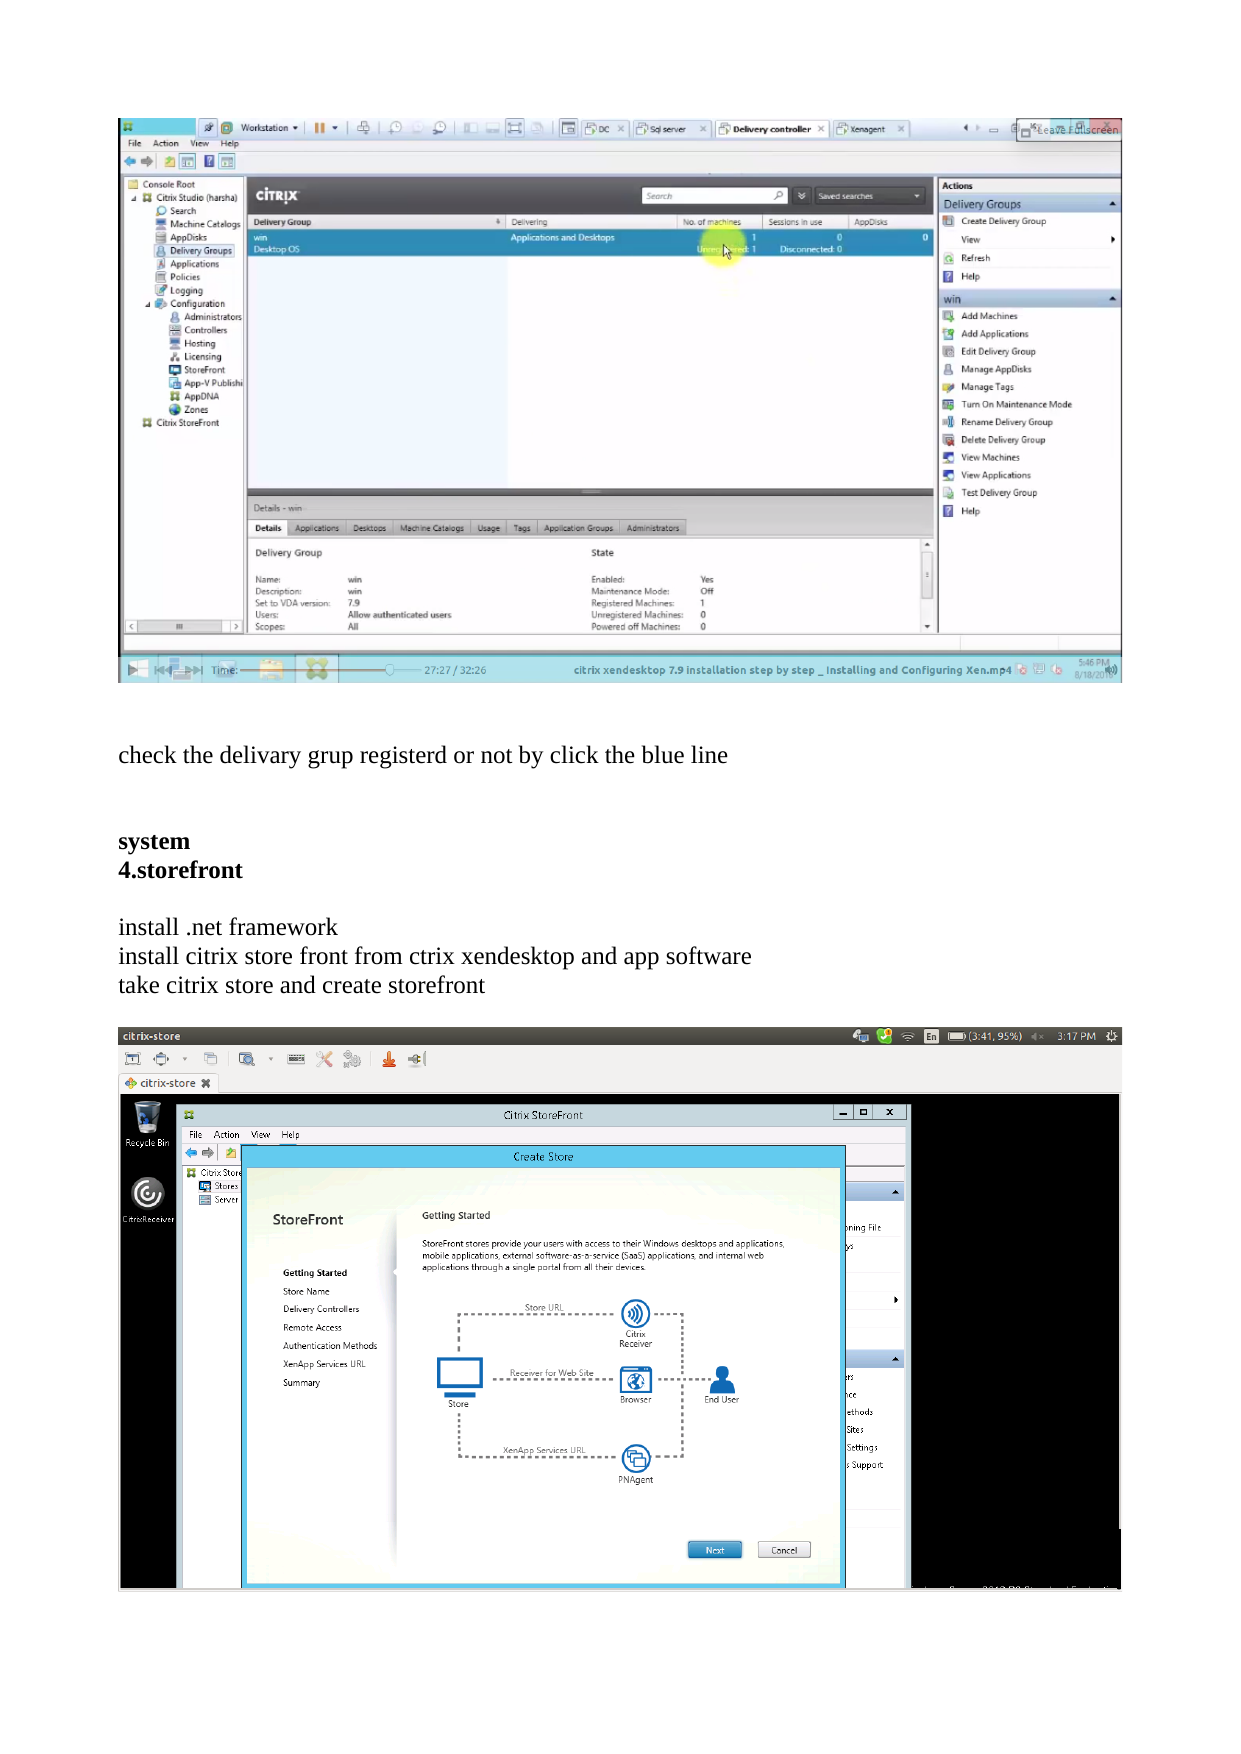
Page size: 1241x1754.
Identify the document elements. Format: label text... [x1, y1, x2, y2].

text 4.storefront [118, 855, 1122, 884]
text check the delivary grup registerd or not by click the blue line [118, 740, 1122, 769]
text install citrix store front from ctrix xendesktop and app software [118, 941, 1122, 970]
text take citrix store and create storefront [118, 970, 1122, 999]
picture [118, 1027, 1123, 1592]
text install .net framework [118, 912, 1122, 941]
text system [118, 826, 1122, 855]
picture [118, 118, 1123, 683]
